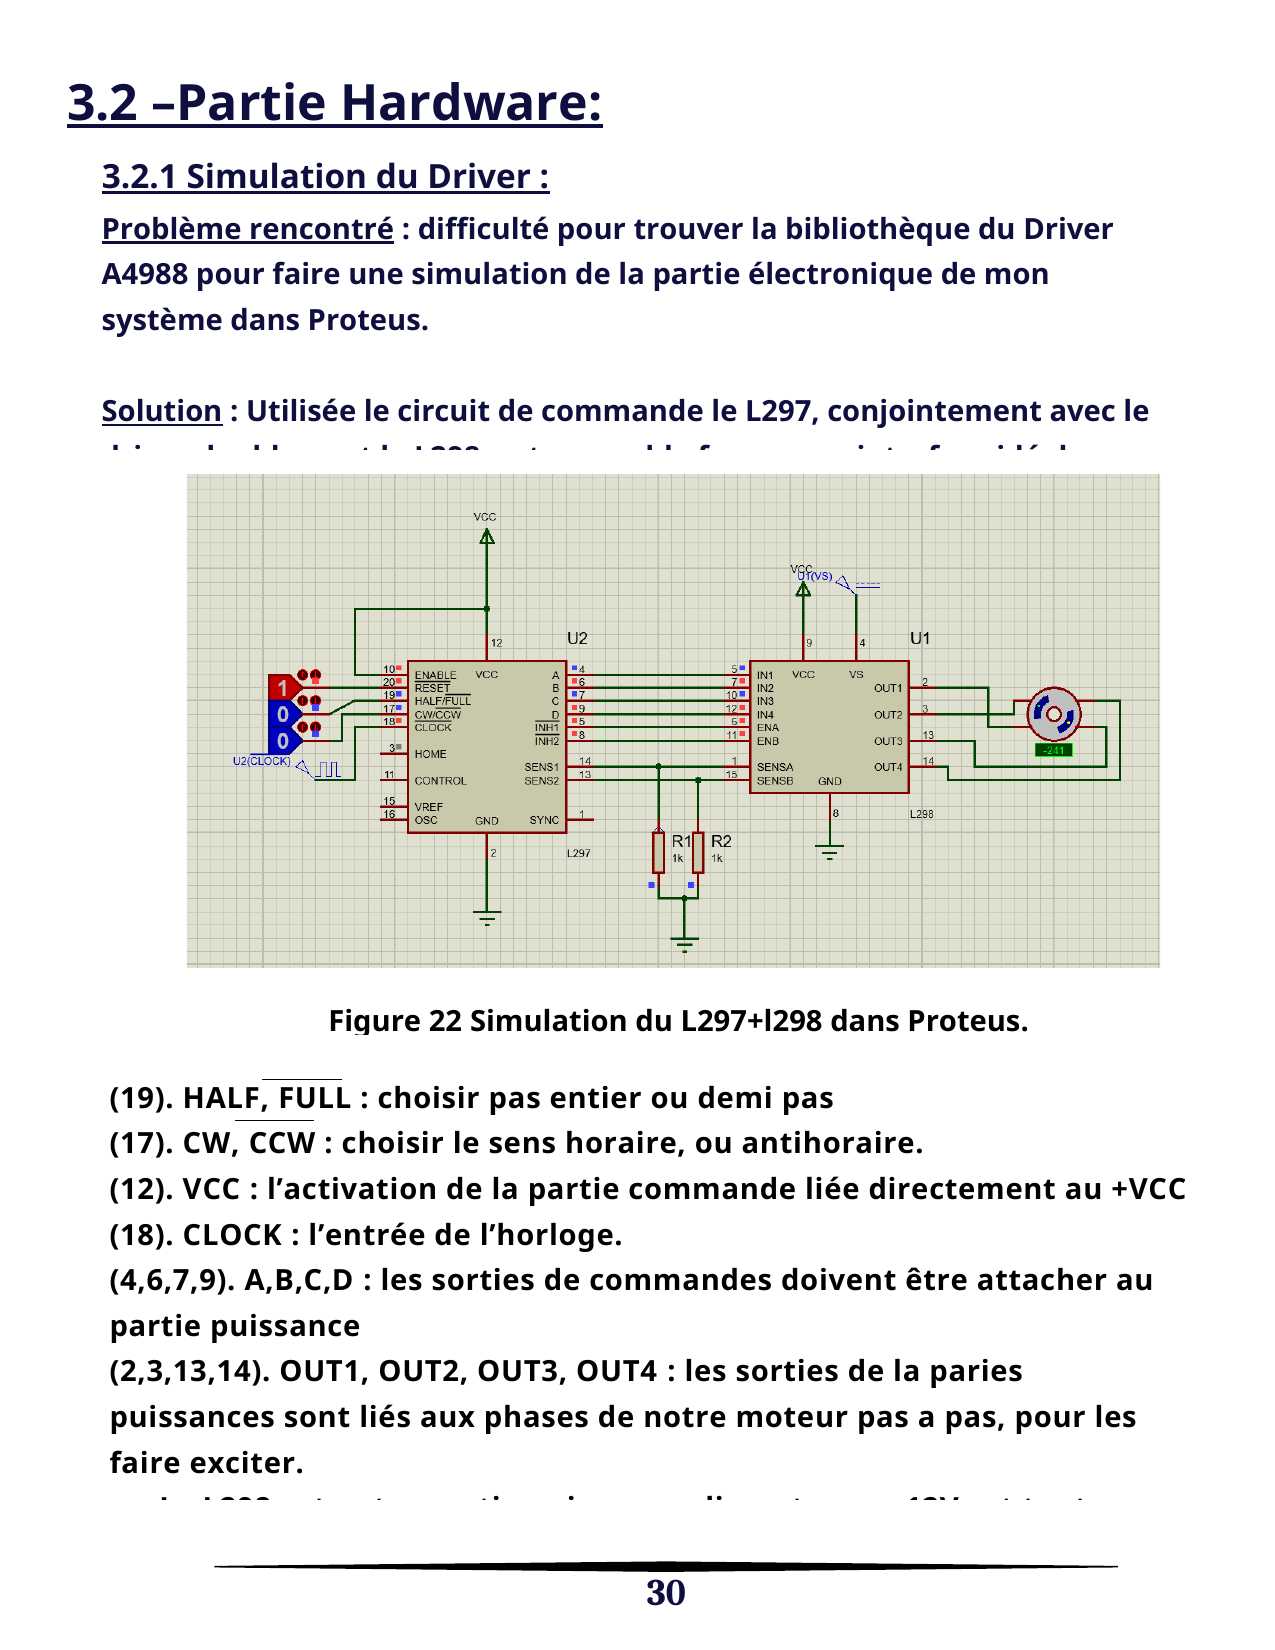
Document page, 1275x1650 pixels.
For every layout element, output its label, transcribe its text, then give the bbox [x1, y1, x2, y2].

text (4,6,7,9). A,B,C,D : les sorties de commandes doivent être attacher au partie puissance [109, 1259, 1188, 1345]
text (12). VCC : l’activation de la partie commande liée directement au +VCC [109, 1168, 1188, 1208]
text 3.2.1 Simulation du Driver : [102, 153, 918, 198]
text (18). CLOCK : l’entrée de l’horloge. [109, 1214, 1188, 1253]
text 3.2 –Partie Hardware: [67, 67, 1144, 135]
text (2,3,13,14). OUT1, OUT2, OUT3, OUT4 : les sorties de la paries puissances sont liés aux phases de notre moteur pas a pas, pour les faire exciter. [109, 1351, 1188, 1482]
text Le L298 est notre partie puissance alimenter par 12V est tout simplement un double pont en H. [109, 1487, 1188, 1499]
text (17). CW, CCW : choisir le sens horaire, ou antihoraire. [109, 1122, 1188, 1162]
text Solution : Utilisée le circuit de commande le L297, conjointement avec le driver double pont le L298, cet ensemble forme une interface idéale pour contrôler notre moteur pas à pas bipolaire. [101, 391, 1179, 449]
text Problème rencontré : difficulté pour trouver la bibliothèque du Driver A4988 pour faire une simulation de la partie électronique de mon système dans Proteus. [101, 208, 1179, 339]
text Figure 22 Simulation du L297+l298 dans Proteus. [328, 1000, 1092, 1035]
text (19). HALF, FULL : choisir pas entier ou demi pas [109, 1077, 1188, 1117]
